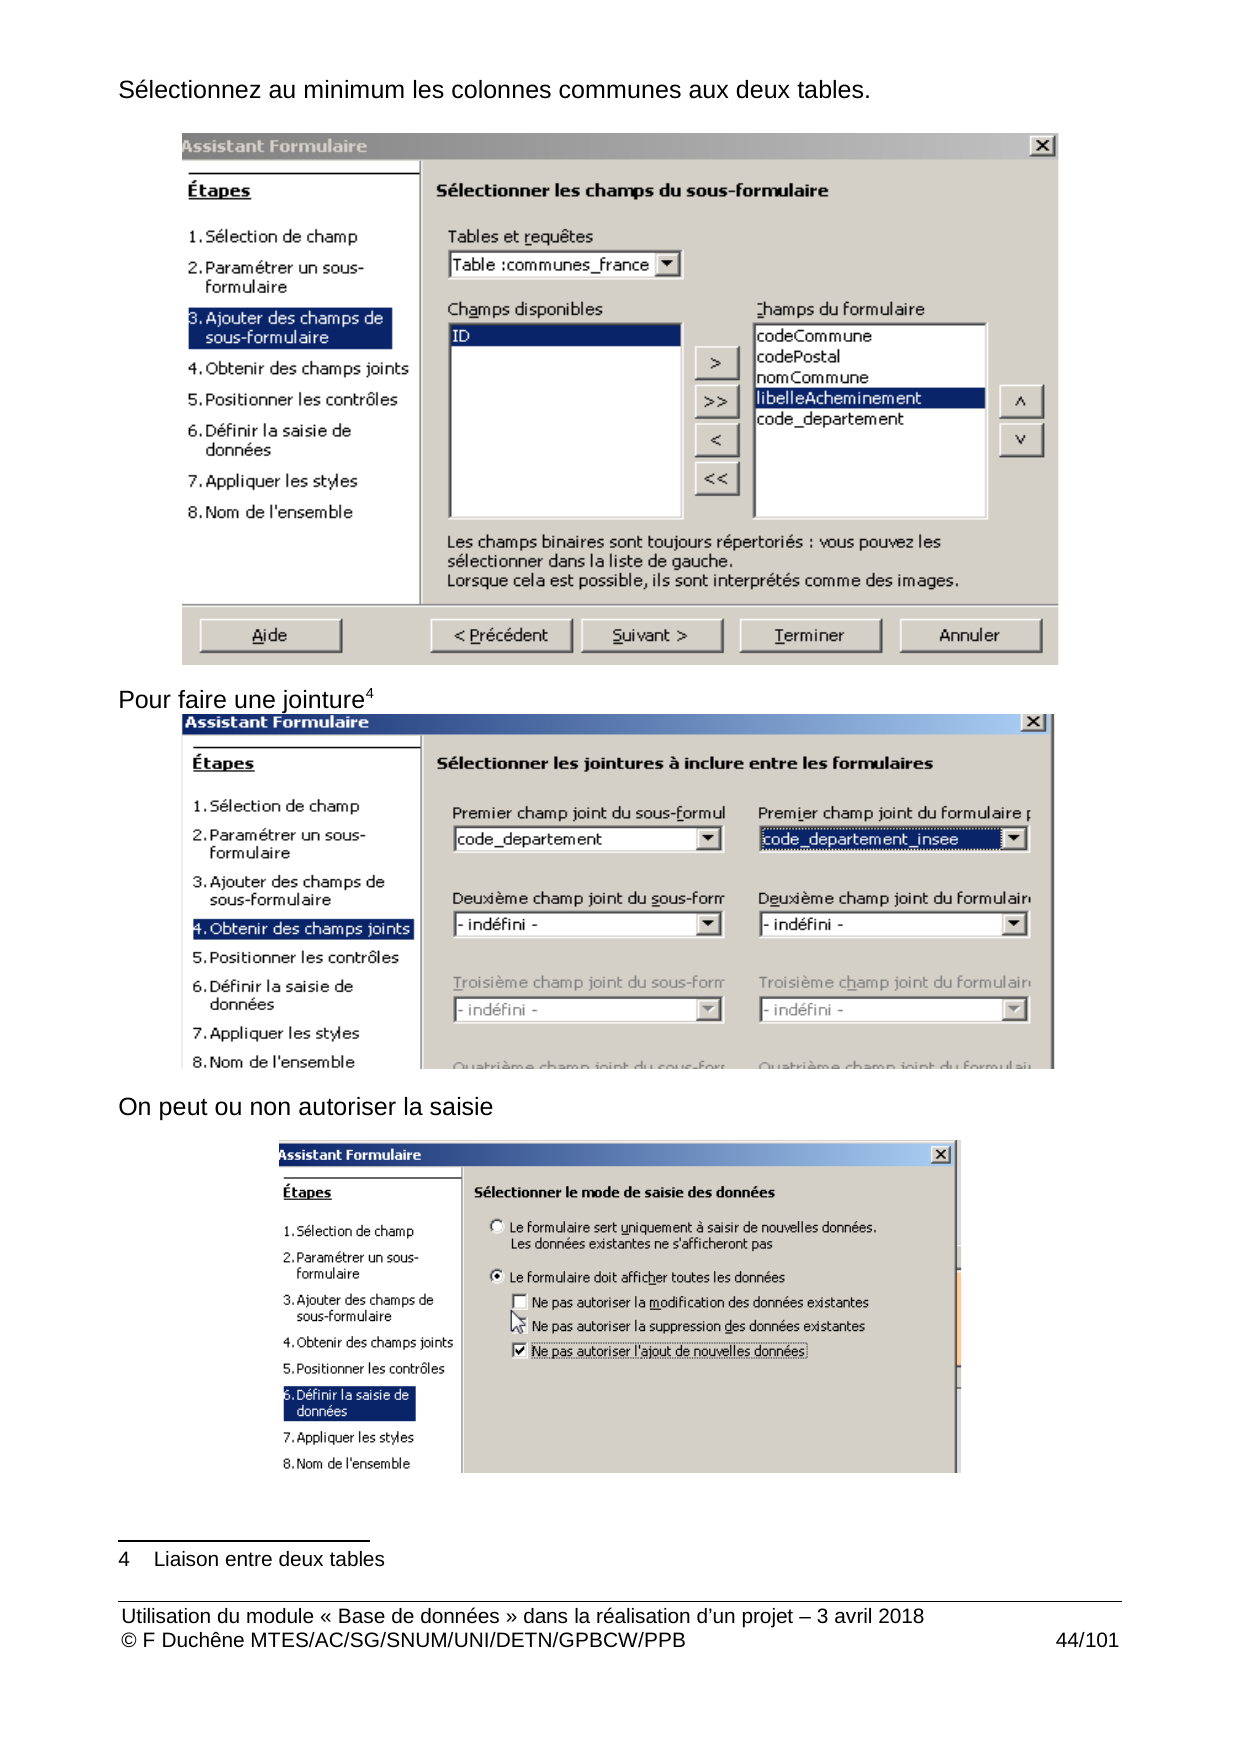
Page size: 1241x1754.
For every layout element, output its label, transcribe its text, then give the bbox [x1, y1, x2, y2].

text Liaison entre deux tables [118, 1547, 1122, 1571]
text On peut ou non autoriser la saisie [118, 1092, 1122, 1121]
text Pour faire une jointure [118, 685, 1122, 714]
text Sélectionnez au minimum les colonnes communes aux deux tables. [118, 75, 1122, 104]
